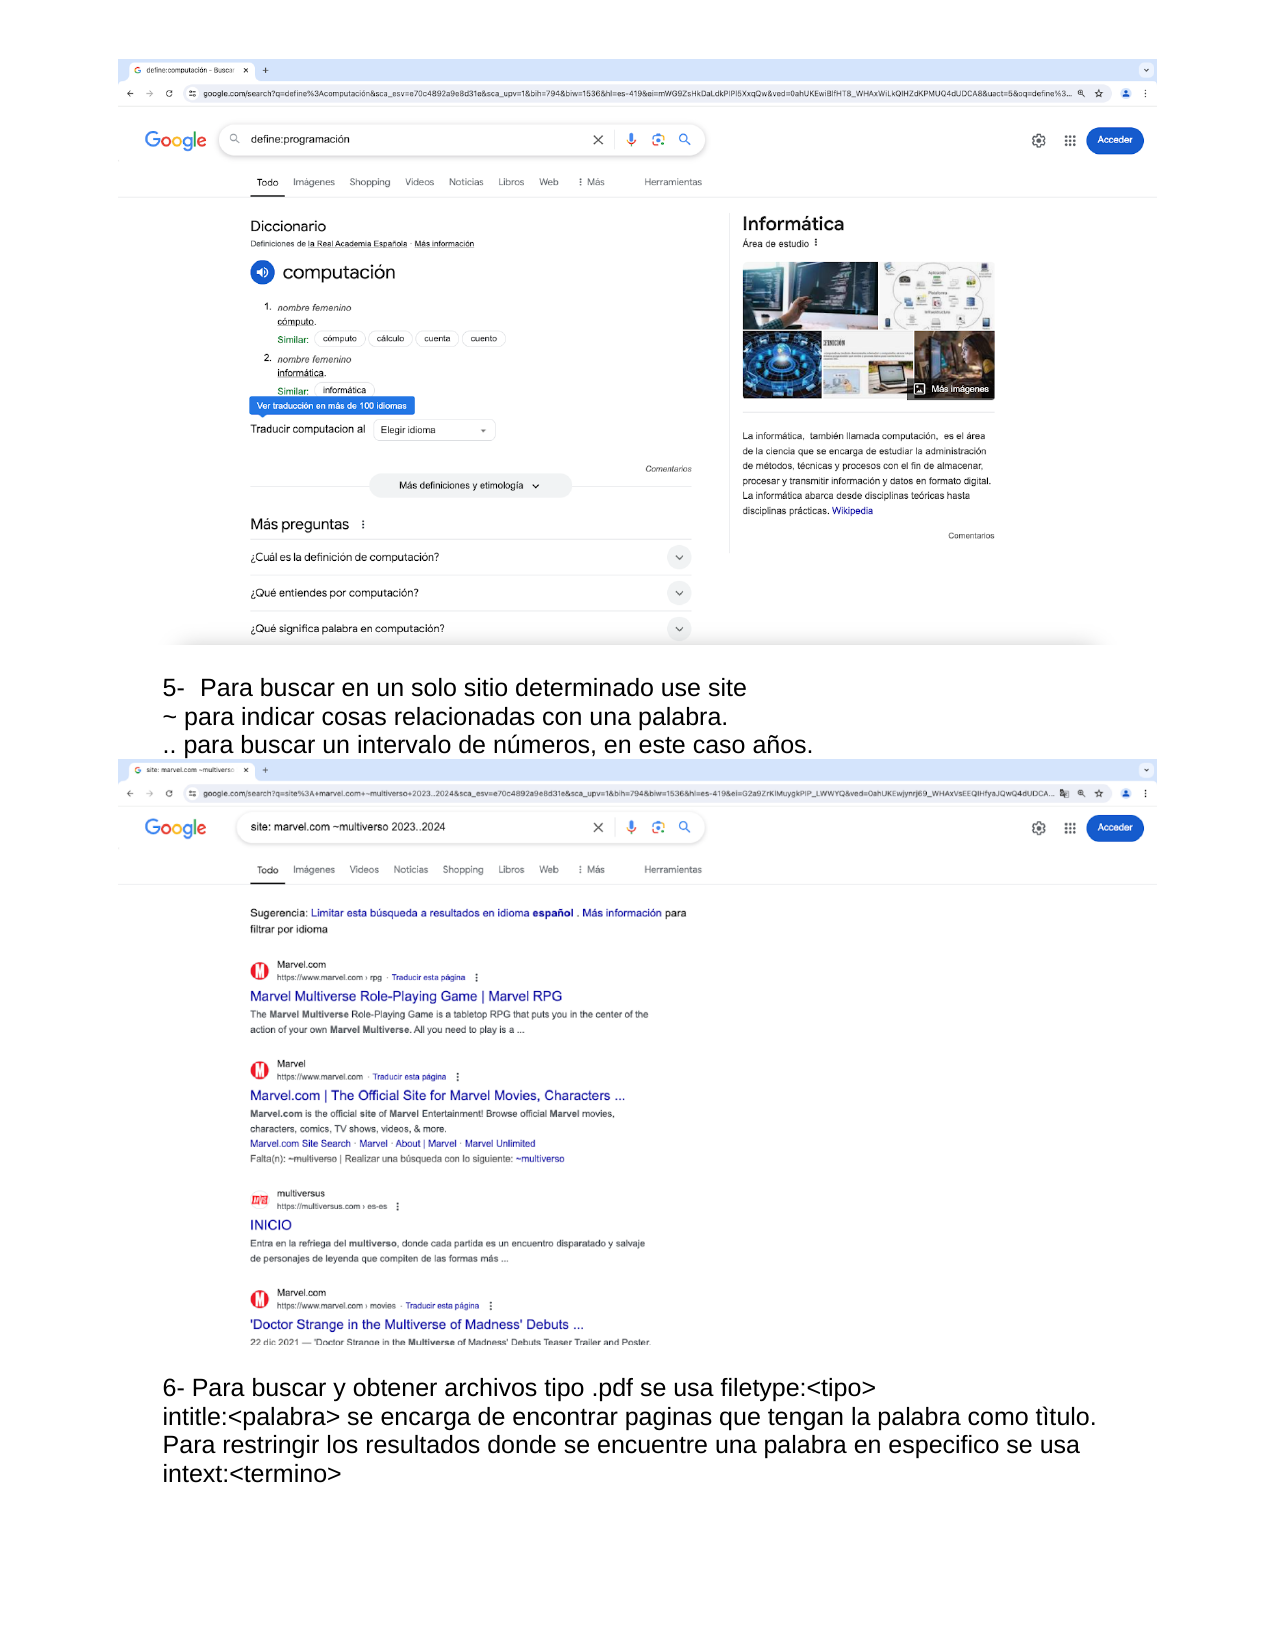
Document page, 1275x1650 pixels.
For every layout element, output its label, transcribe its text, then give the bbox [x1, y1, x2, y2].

list Para buscar en un solo sitio determinado use site [162, 673, 1205, 702]
text Para restringir los resultados donde se encuentre una palabra en especifico se usa intext:<termino> [162, 1430, 1205, 1488]
text intitle:<palabra> se encarga de encontrar paginas que tengan la palabra como tìtulo. [162, 1402, 1205, 1430]
text 6- Para buscar y obtener archivos tipo .pdf se usa filetype:<tipo> [162, 1373, 1205, 1402]
text ~ para indicar cosas relacionadas con una palabra. [162, 702, 1205, 730]
text .. para buscar un intervalo de números, en este caso años. [162, 730, 1205, 759]
